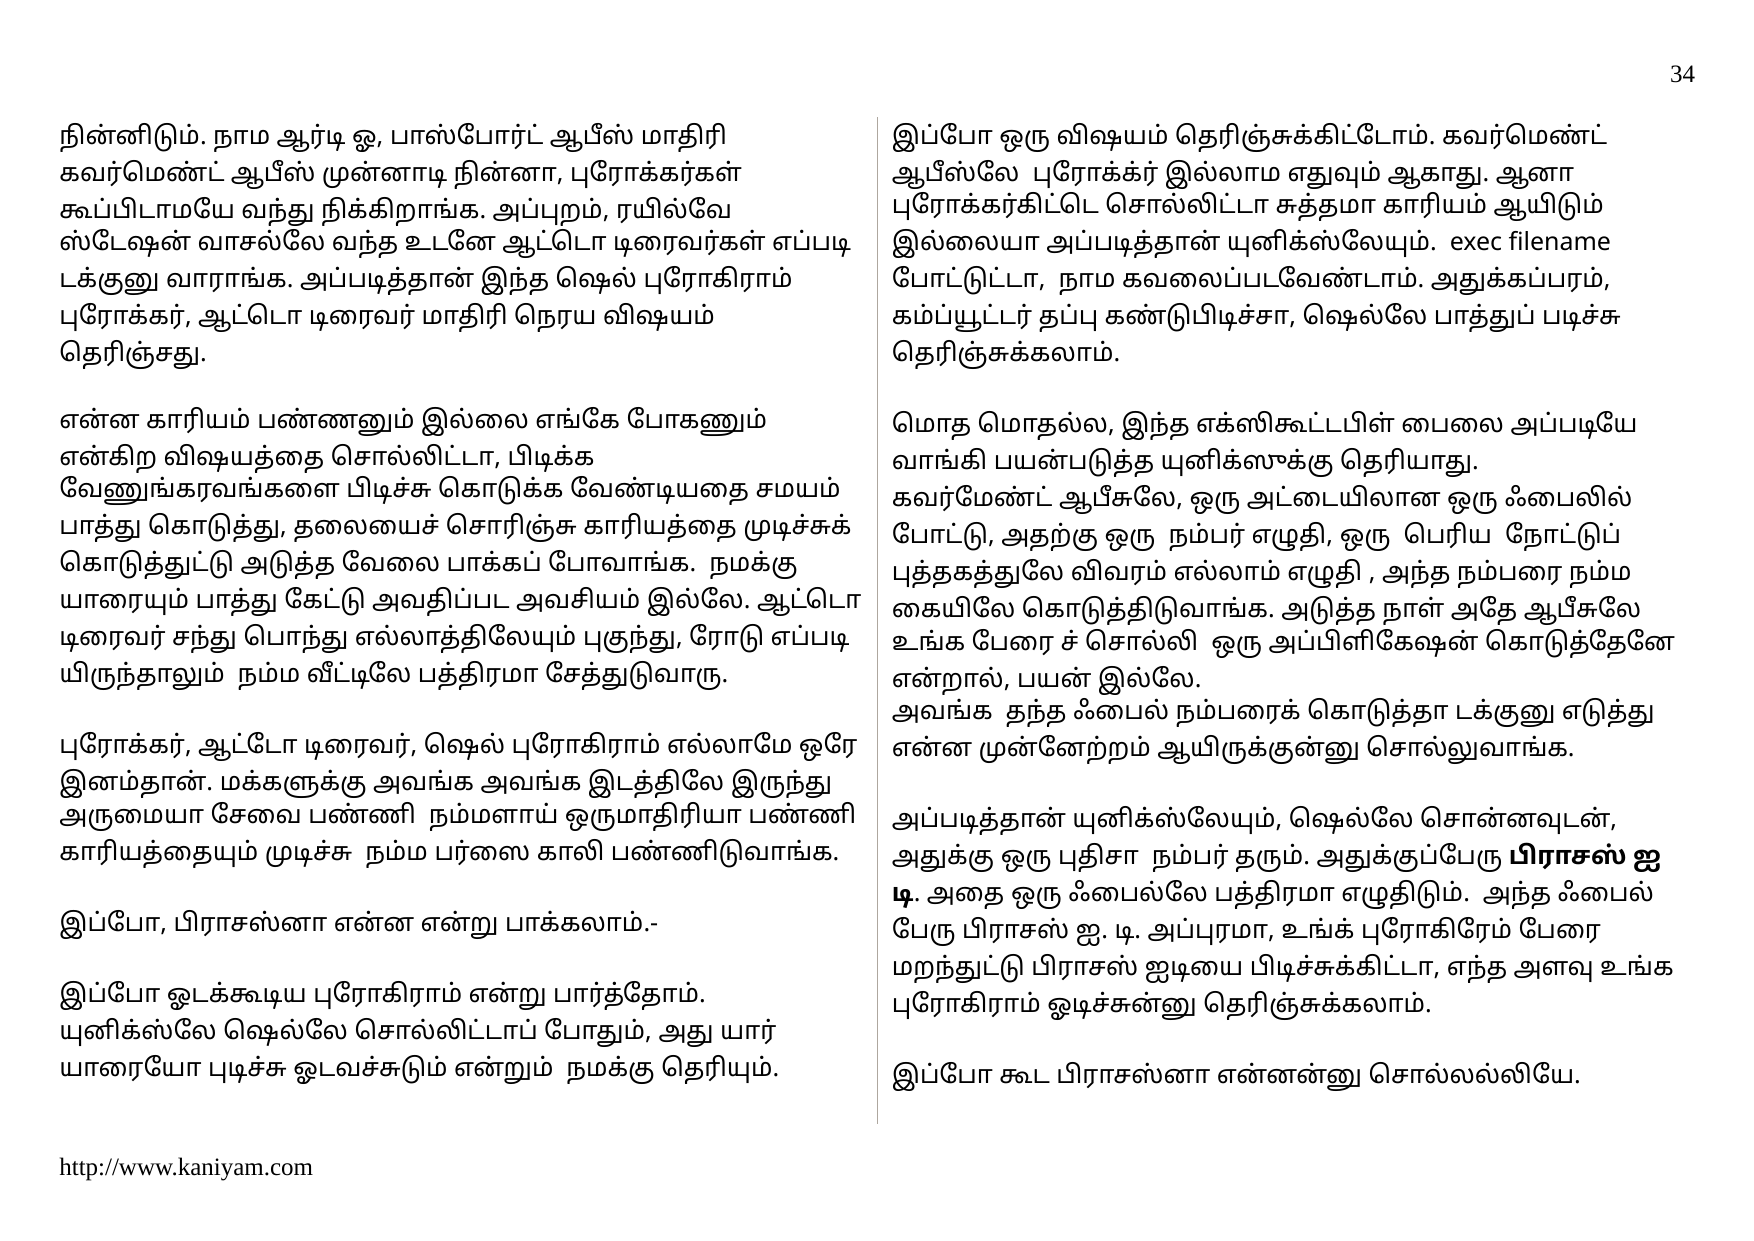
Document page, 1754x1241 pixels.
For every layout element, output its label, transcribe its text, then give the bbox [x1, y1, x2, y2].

text மொத மொதல்ல, இந்த எக்ஸிகூட்டபிள் பைலை அப்படியே வாங்கி பயன்படுத்த யுனிக்ஸுக்கு தெரியாது. [892, 406, 1695, 480]
text இப்போ கூட பிராசஸ்னா என்னன்னு சொல்லல்லியே. [892, 1057, 1695, 1094]
text நின்னிடும். நாம ஆர்டி ஓ, பாஸ்போர்ட் ஆபீஸ் மாதிரி கவர்மெண்ட் ஆபீஸ் முன்னாடி நின்னா, புரோக்கர்கள் கூப்பிடாமயே வந்து நிக்கிறாங்க. அப்புறம், ரயில்வே ஸ்டேஷன் வாசல்லே வந்த உடனே ஆட்டொ டிரைவர்கள் எப்படி டக்குனு வாராங்க. அப்படித்தான் இந்த ஷெல் புரோகிராம் புரோக்கர், ஆட்டொ டிரைவர் மாதிரி நெரய விஷயம் தெரிஞ்சது. [59, 117, 862, 372]
text இப்போ ஓடக்கூடிய புரோகிராம் என்று பார்த்தோம். யுனிக்ஸ்லே ஷெல்லே சொல்லிட்டாப் போதும், அது யார் யாரையோ புடிச்சு ஓடவச்சுடும் என்றும் நமக்கு தெரியும். [59, 976, 862, 1087]
text அவங்க தந்த ஃபைல் நம்பரைக் கொடுத்தா டக்குனு எடுத்து என்ன முன்னேற்றம் ஆயிருக்குன்னு சொல்லுவாங்க. [892, 697, 1695, 767]
text கவர்மேண்ட் ஆபீசுலே, ஒரு அட்டையிலான ஒரு ஃபைலில் போட்டு, அதற்கு ஒரு நம்பர் எழுதி, ஒரு பெரிய நோட்டுப் புத்தகத்துலே விவரம் எல்லாம் எழுதி , அந்த நம்பரை நம்ம கையிலே கொடுத்திடுவாங்க. அடுத்த நாள் அதே ஆபீசுலே உங்க பேரை ச் சொல்லி ஒரு அப்பிளிகேஷன் கொடுத்தேனே என்றால், பயன் இல்லே. [892, 480, 1695, 697]
text இப்போ ஒரு விஷயம் தெரிஞ்சுக்கிட்டோம். கவர்மெண்ட் ஆபீஸ்லே புரோக்க்ர் இல்லாம எதுவும் ஆகாது. ஆனா புரோக்கர்கிட்டெ சொல்லிட்டா சுத்தமா காரியம் ஆயிடும் இல்லையா அப்படித்தான் யுனிக்ஸ்லேயும். exec filename போட்டுட்டா, நாம கவலைப்படவேண்டாம். அதுக்கப்பரம், கம்ப்யூட்டர் தப்பு கண்டுபிடிச்சா, ஷெல்லே பாத்துப் படிச்சு தெரிஞ்சுக்கலாம். [892, 117, 1695, 372]
text இப்போ, பிராசஸ்னா என்ன என்று பாக்கலாம்.- [59, 904, 862, 942]
text புரோக்கர், ஆட்டோ டிரைவர், ஷெல் புரோகிராம் எல்லாமே ஒரே இனம்தான். மக்களுக்கு அவங்க அவங்க இடத்திலே இருந்து அருமையா சேவை பண்ணி நம்மளாய் ஒருமாதிரியா பண்ணி காரியத்தையும் முடிச்சு நம்ம பர்ஸை காலி பண்ணிடுவாங்க. [59, 727, 862, 871]
text அப்படித்தான் யுனிக்ஸ்லேயும், ஷெல்லே சொன்னவுடன், அதுக்கு ஒரு புதிசா நம்பர் தரும். அதுக்குப்பேரு பிராசஸ் ஐ டி. அதை ஒரு ஃபைல்லே பத்திரமா எழுதிடும். அந்த ஃபைல் பேரு பிராசஸ் ஐ. டி. அப்புரமா, உங்க் புரோகிரேம் பேரை மறந்துட்டு பிராசஸ் ஐடியை பிடிச்சுக்கிட்டா, எந்த அளவு உங்க புரோகிராம் ஓடிச்சுன்னு தெரிஞ்சுக்கலாம். [892, 801, 1695, 1023]
text என்ன காரியம் பண்ணனும் இல்லை எங்கே போகணும் என்கிற விஷயத்தை சொல்லிட்டா, பிடிக்க வேணுங்கரவங்களை பிடிச்சு கொடுக்க வேண்டியதை சமயம் பாத்து கொடுத்து, தலையைச் சொரிஞ்சு காரியத்தை முடிச்சுக் கொடுத்துட்டு அடுத்த வேலை பாக்கப் போவாங்க. நமக்கு யாரையும் பாத்து கேட்டு அவதிப்பட அவசியம் இல்லே. ஆட்டொ டிரைவர் சந்து பொந்து எல்லாத்திலேயும் புகுந்து, ரோடு எப்படி யிருந்தாலும் நம்ம வீட்டிலே பத்திரமா சேத்துடுவாரு. [59, 406, 862, 693]
